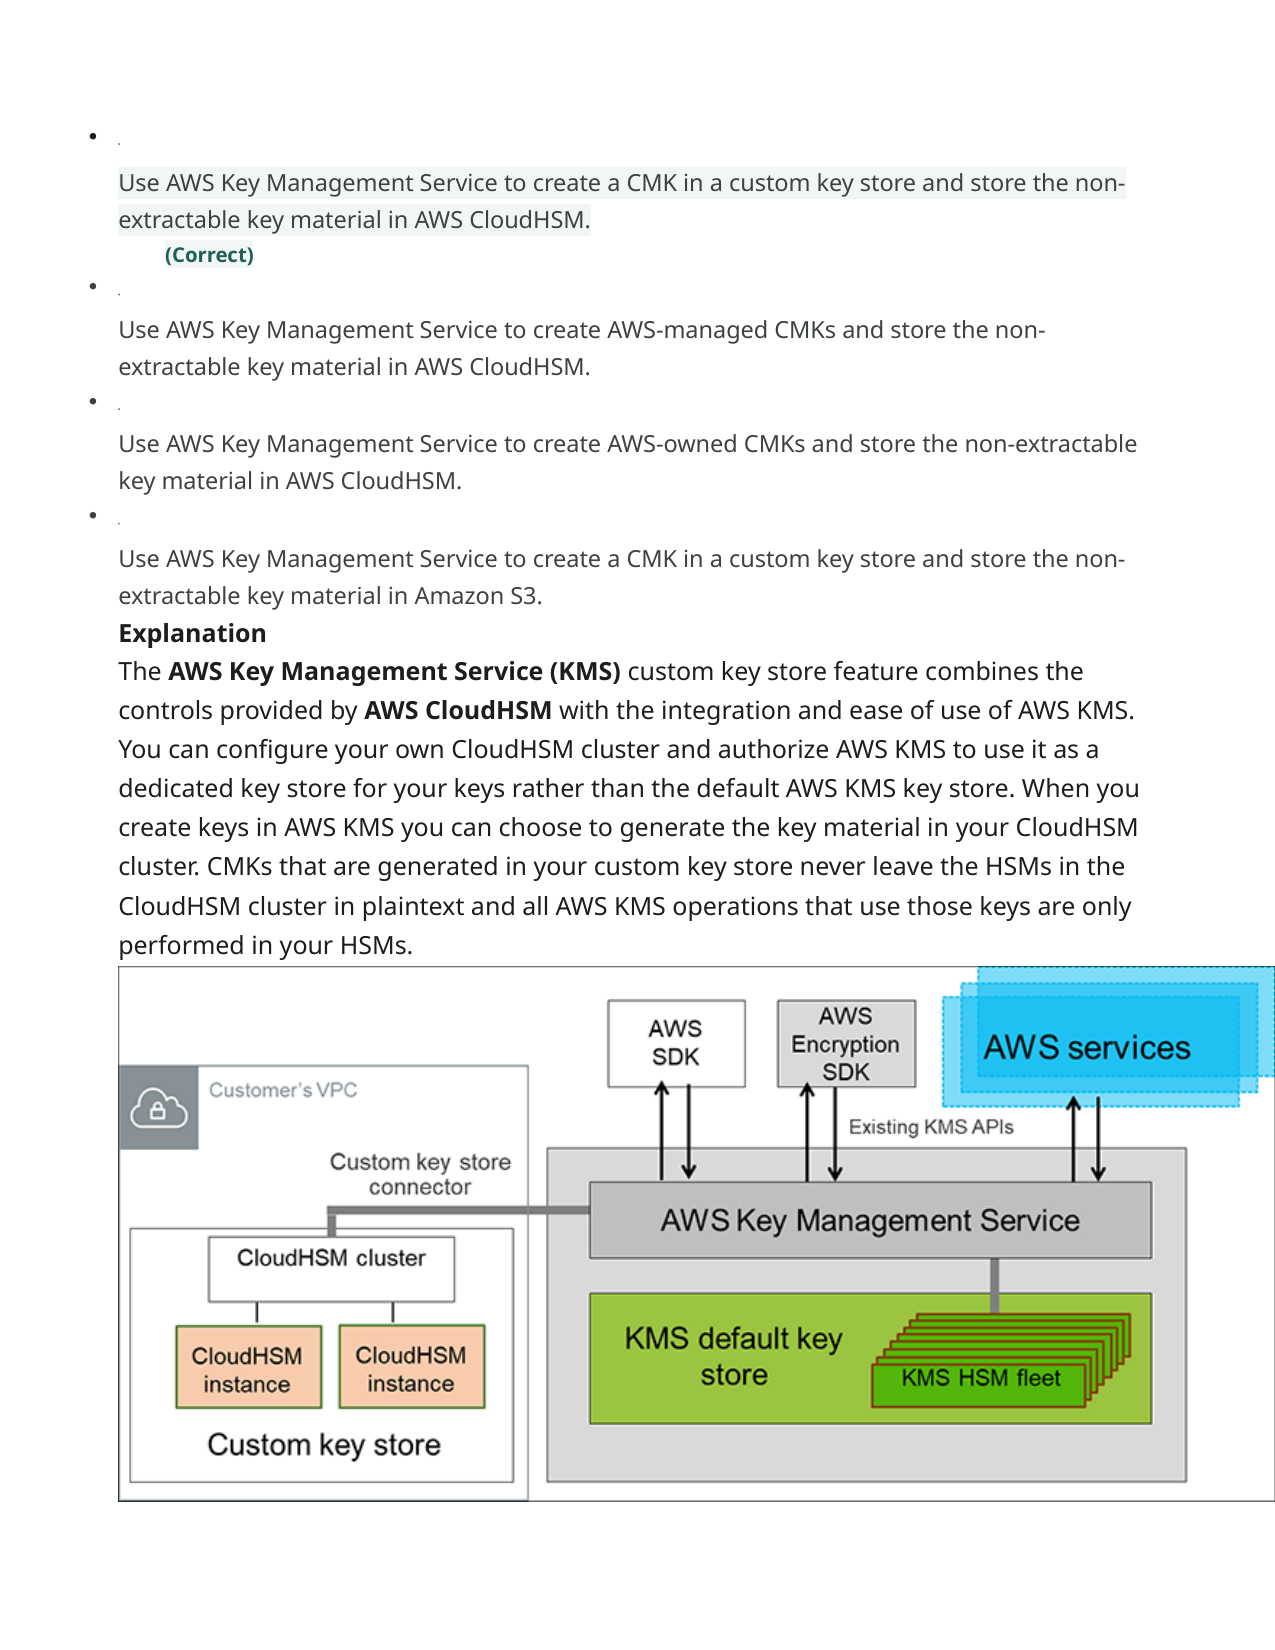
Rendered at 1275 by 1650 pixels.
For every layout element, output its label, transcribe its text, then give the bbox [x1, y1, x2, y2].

list ​ [118, 272, 1157, 301]
list Use AWS Key Management Service to create AWS-managed CMKs and store the non-extractable key material in AWS CloudHSM. [118, 313, 1157, 382]
list ​ [118, 118, 1157, 152]
list Use AWS Key Management Service to create a CMK in a custom key store and store the non-extractable key material in AWS CloudHSM. [118, 167, 1157, 236]
subtitle Explanation [118, 616, 1157, 650]
list ​ [118, 501, 1157, 530]
list Use AWS Key Management Service to create a CMK in a custom key store and store the non-extractable key material in Amazon S3. [118, 542, 1157, 611]
picture [118, 966, 1275, 1502]
list Use AWS Key Management Service to create AWS-owned CMKs and store the non-extractable key material in AWS CloudHSM. [118, 428, 1157, 496]
text The AWS Key Management Service (KMS) custom key store feature combines the controls provided by AWS CloudHSM with the integration and ease of use of AWS KMS. You can configure your own CloudHSM cluster and authorize AWS KMS to use it as a dedicated key store for your keys rather than the default AWS KMS key store. When you create keys in AWS KMS you can choose to generate the key material in your CloudHSM cluster. CMKs that are generated in your custom key store never leave the HSMs in the CloudHSM cluster in plaintext and all AWS KMS operations that use those keys are only performed in your HSMs. [118, 653, 1157, 961]
list (Correct) [165, 240, 1157, 268]
list ​ [118, 387, 1157, 415]
